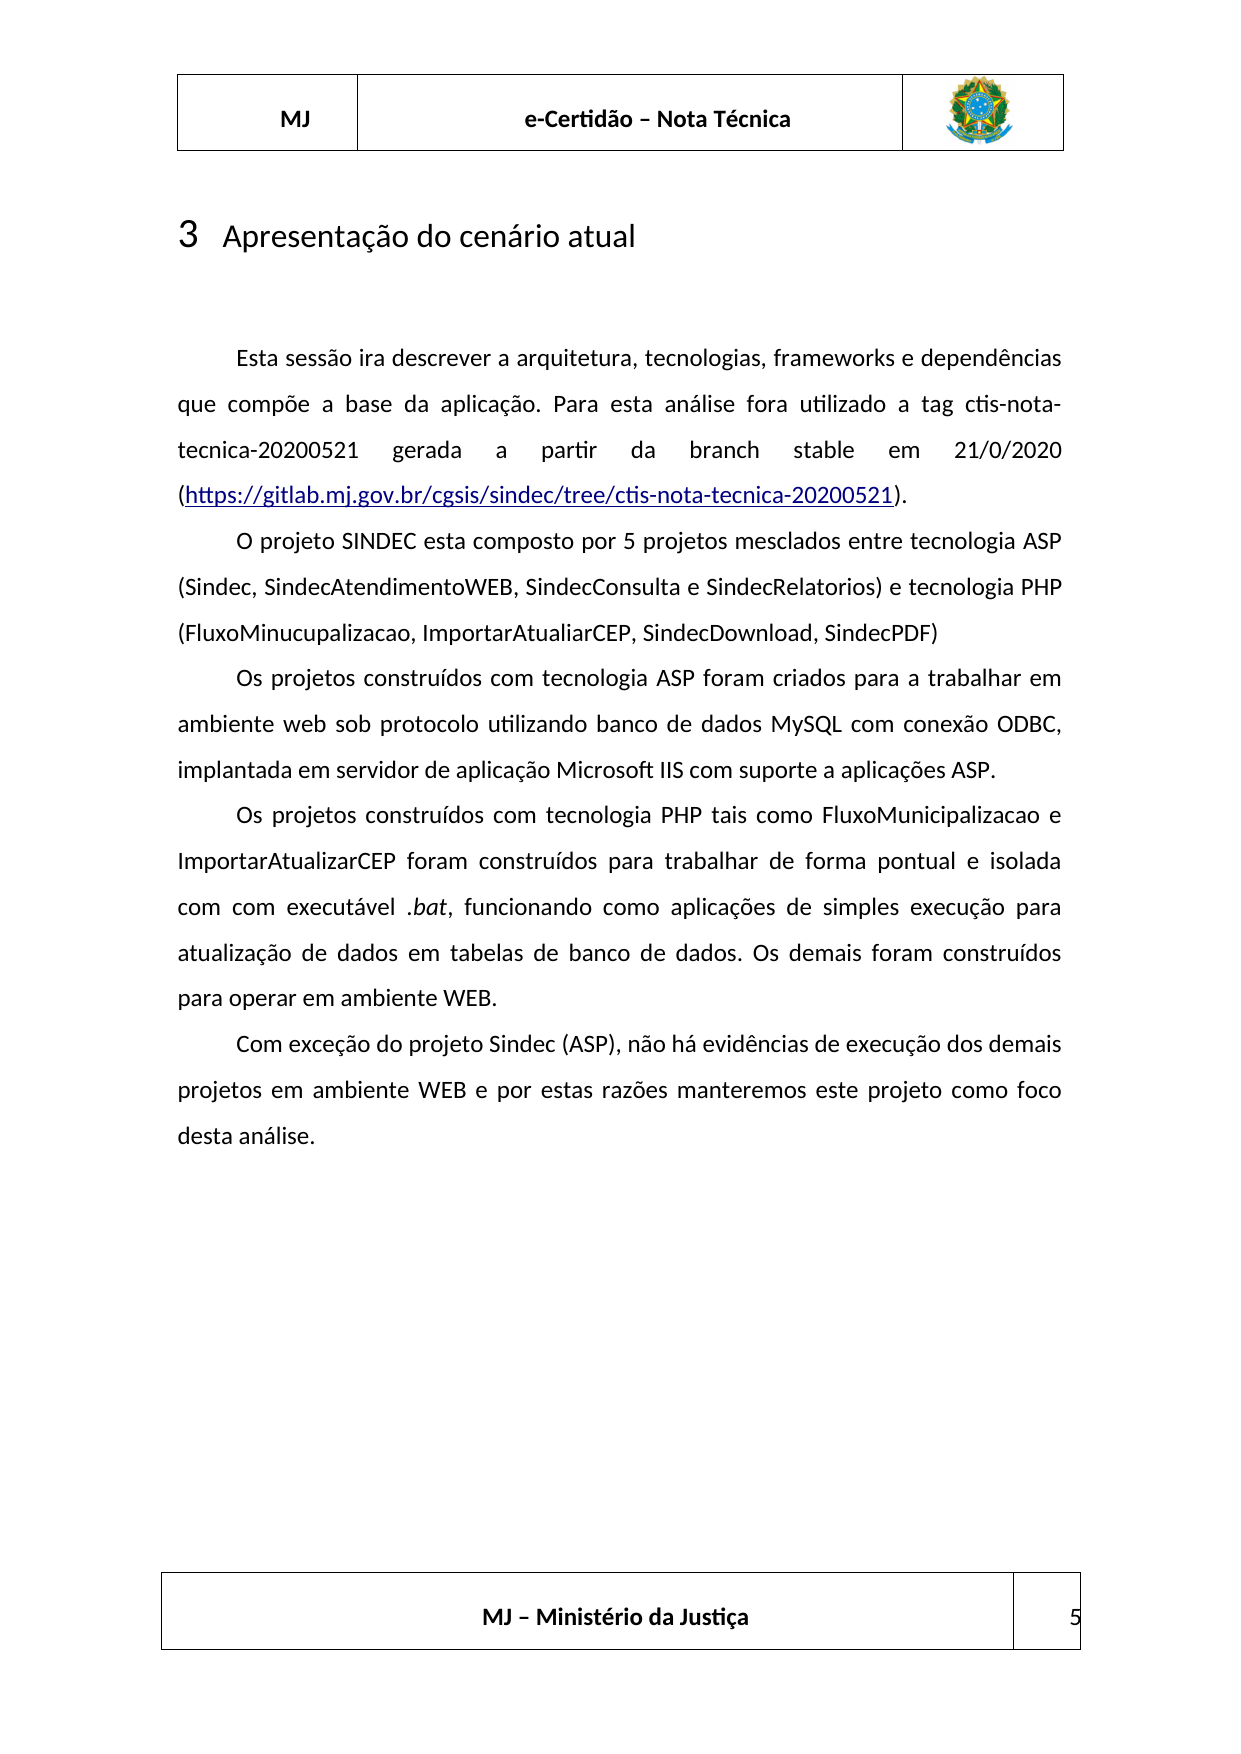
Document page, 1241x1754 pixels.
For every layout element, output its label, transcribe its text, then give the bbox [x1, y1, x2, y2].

text Os projetos construídos com tecnologia ASP foram criados para a trabalhar em ambiente web sob protocolo utilizando banco de dados MySQL com conexão ODBC, implantada em servidor de aplicação Microsoft IIS com suporte a aplicações ASP. [177, 662, 1063, 784]
picture [944, 75, 1020, 149]
subtitle Apresentação do cenário atual [177, 207, 1063, 257]
text Esta sessão ira descrever a arquitetura, tecnologias, frameworks e dependências que compõe a base da aplicação. Para esta análise fora utilizado a tag ctis-nota-tecnica-20200521 gerada a partir da branch stable em 21/0/2020 (https://gitlab.mj.gov.br/cgsis/sindec/tree/ctis-nota-tecnica-20200521). [177, 342, 1063, 510]
text Com exceção do projeto Sindec (ASP), não há evidências de execução dos demais projetos em ambiente WEB e por estas razões manteremos este projeto como foco desta análise. [177, 1028, 1063, 1150]
text O projeto SINDEC esta composto por 5 projetos mesclados entre tecnologia ASP (Sindec, SindecAtendimentoWEB, SindecConsulta e SindecRelatorios) e tecnologia PHP (FluxoMinucupalizacao, ImportarAtualiarCEP, SindecDownload, SindecPDF) [177, 525, 1063, 647]
text Os projetos construídos com tecnologia PHP tais como FluxoMunicipalizacao e ImportarAtualizarCEP foram construídos para trabalhar de forma pontual e isolada com com executável .bat, funcionando como aplicações de simples execução para atualização de dados em tabelas de banco de dados. Os demais foram construídos para operar em ambiente WEB. [177, 800, 1063, 1013]
